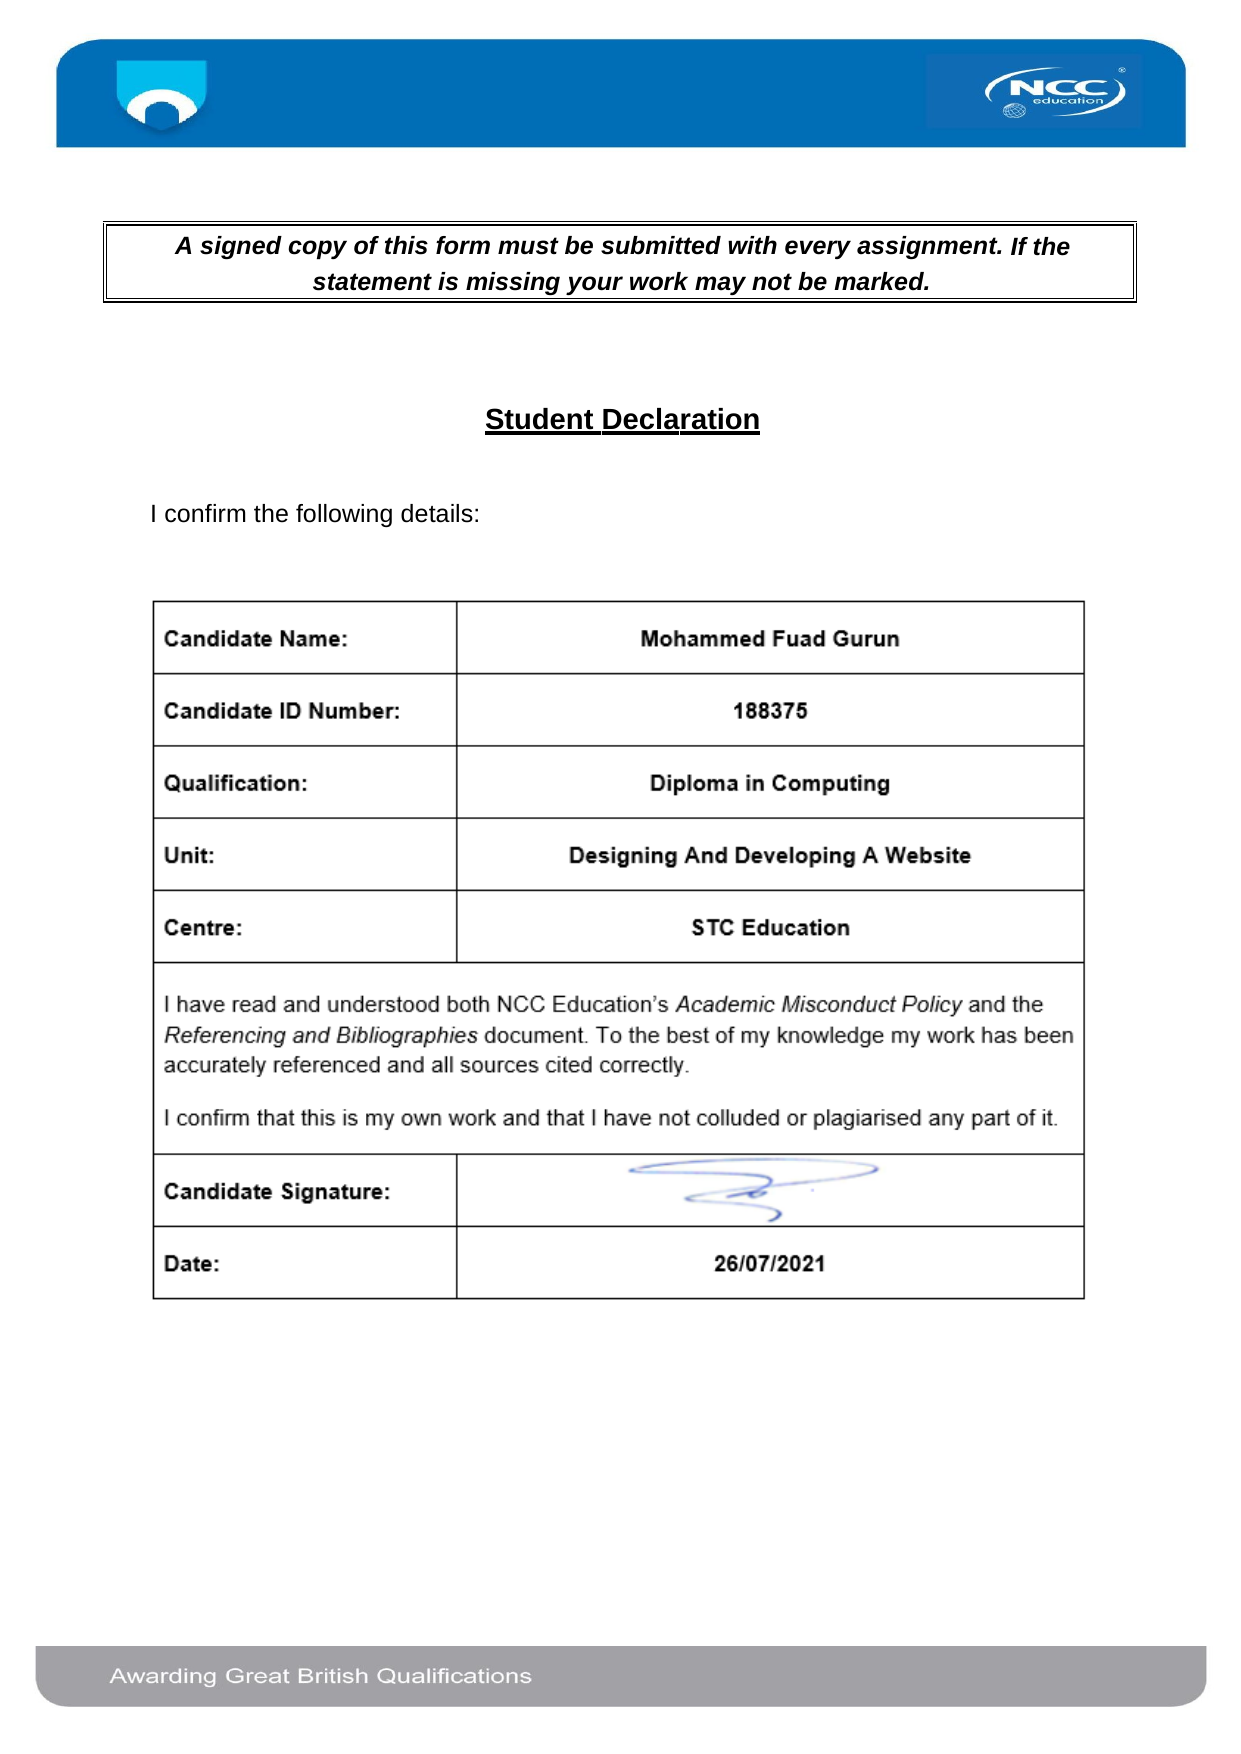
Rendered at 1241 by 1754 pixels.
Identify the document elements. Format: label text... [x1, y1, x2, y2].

text A signed copy of this form must be submitted with every assignment. If the statement is missing your work may not be marked. [150, 231, 1095, 295]
text I confirm the following details: [150, 500, 1090, 527]
text Student Declaration [150, 403, 1095, 434]
